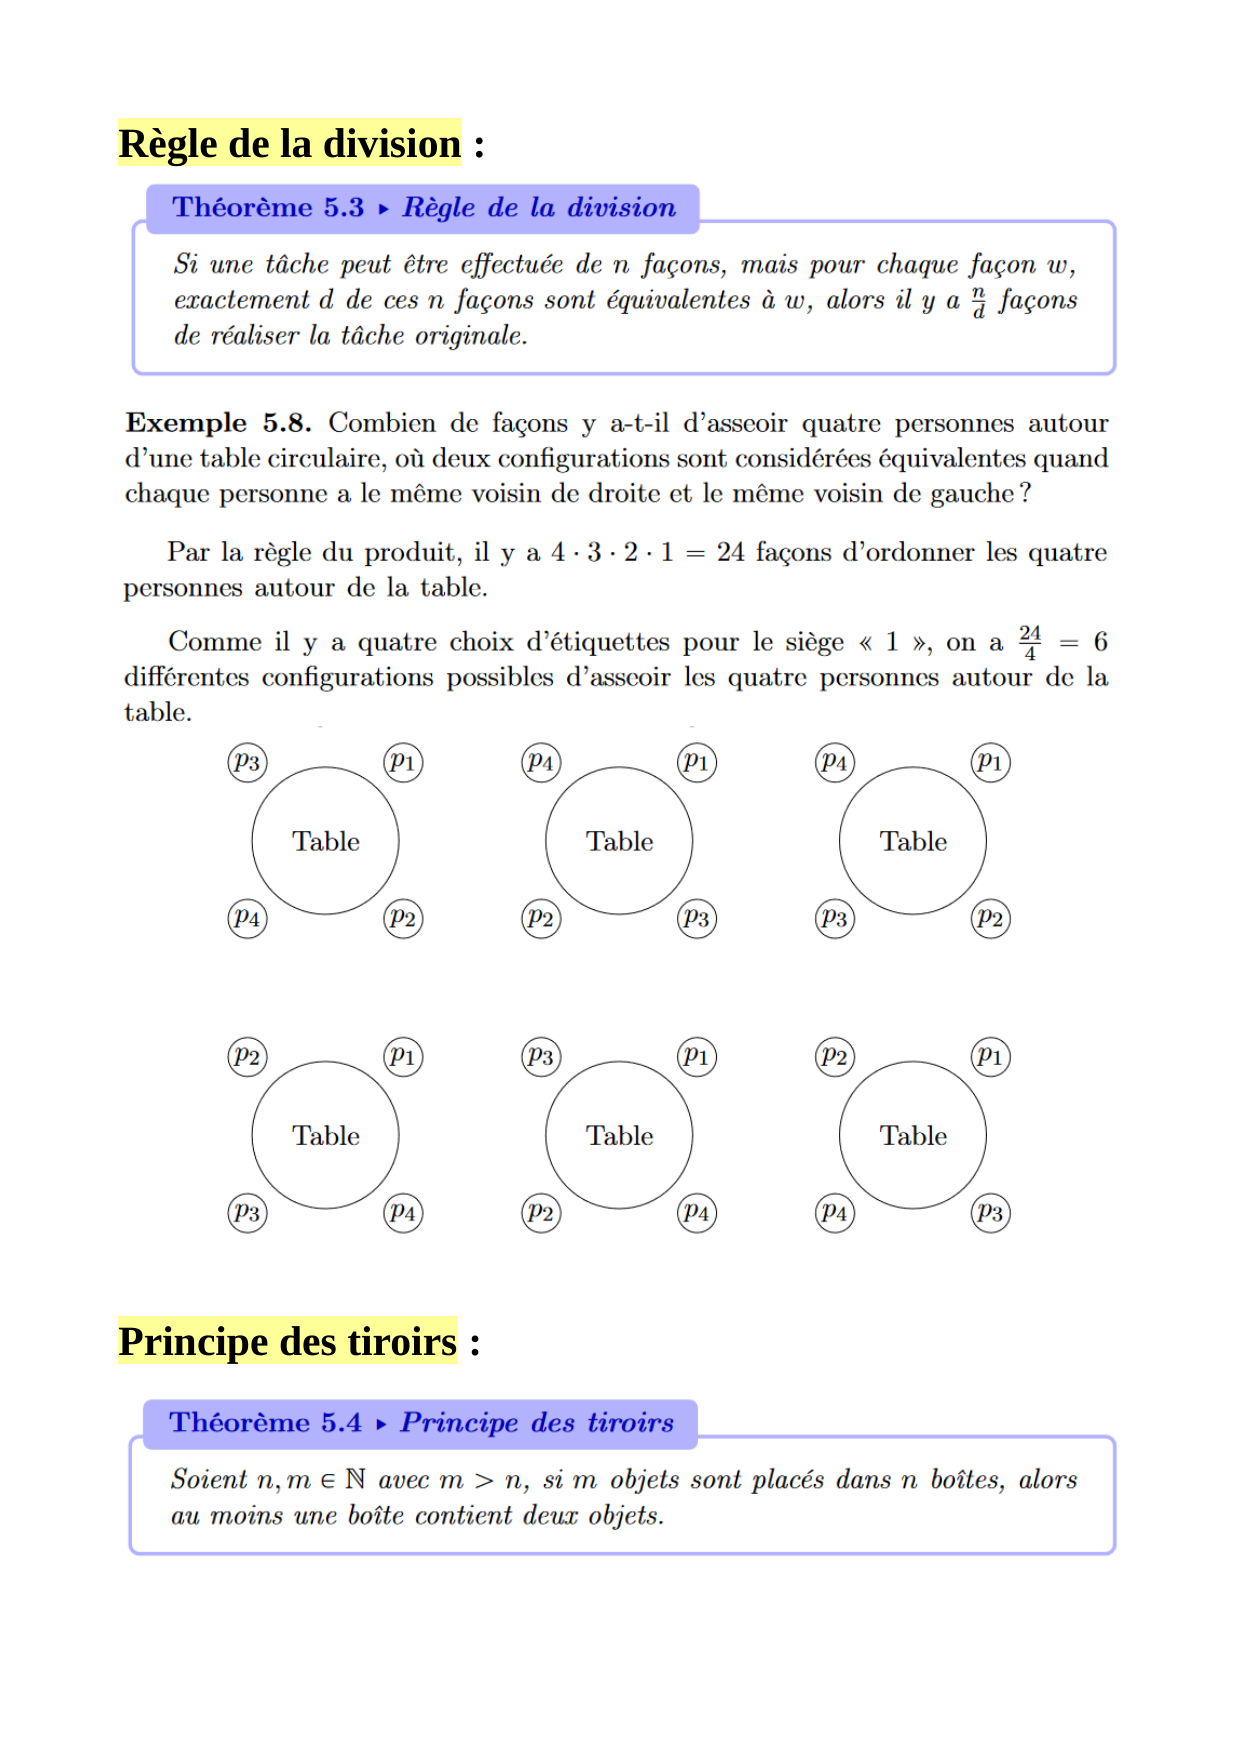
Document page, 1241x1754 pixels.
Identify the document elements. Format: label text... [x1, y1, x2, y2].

text Règle de la division : [118, 118, 1122, 166]
text Principe des tiroirs : [118, 1316, 1122, 1364]
